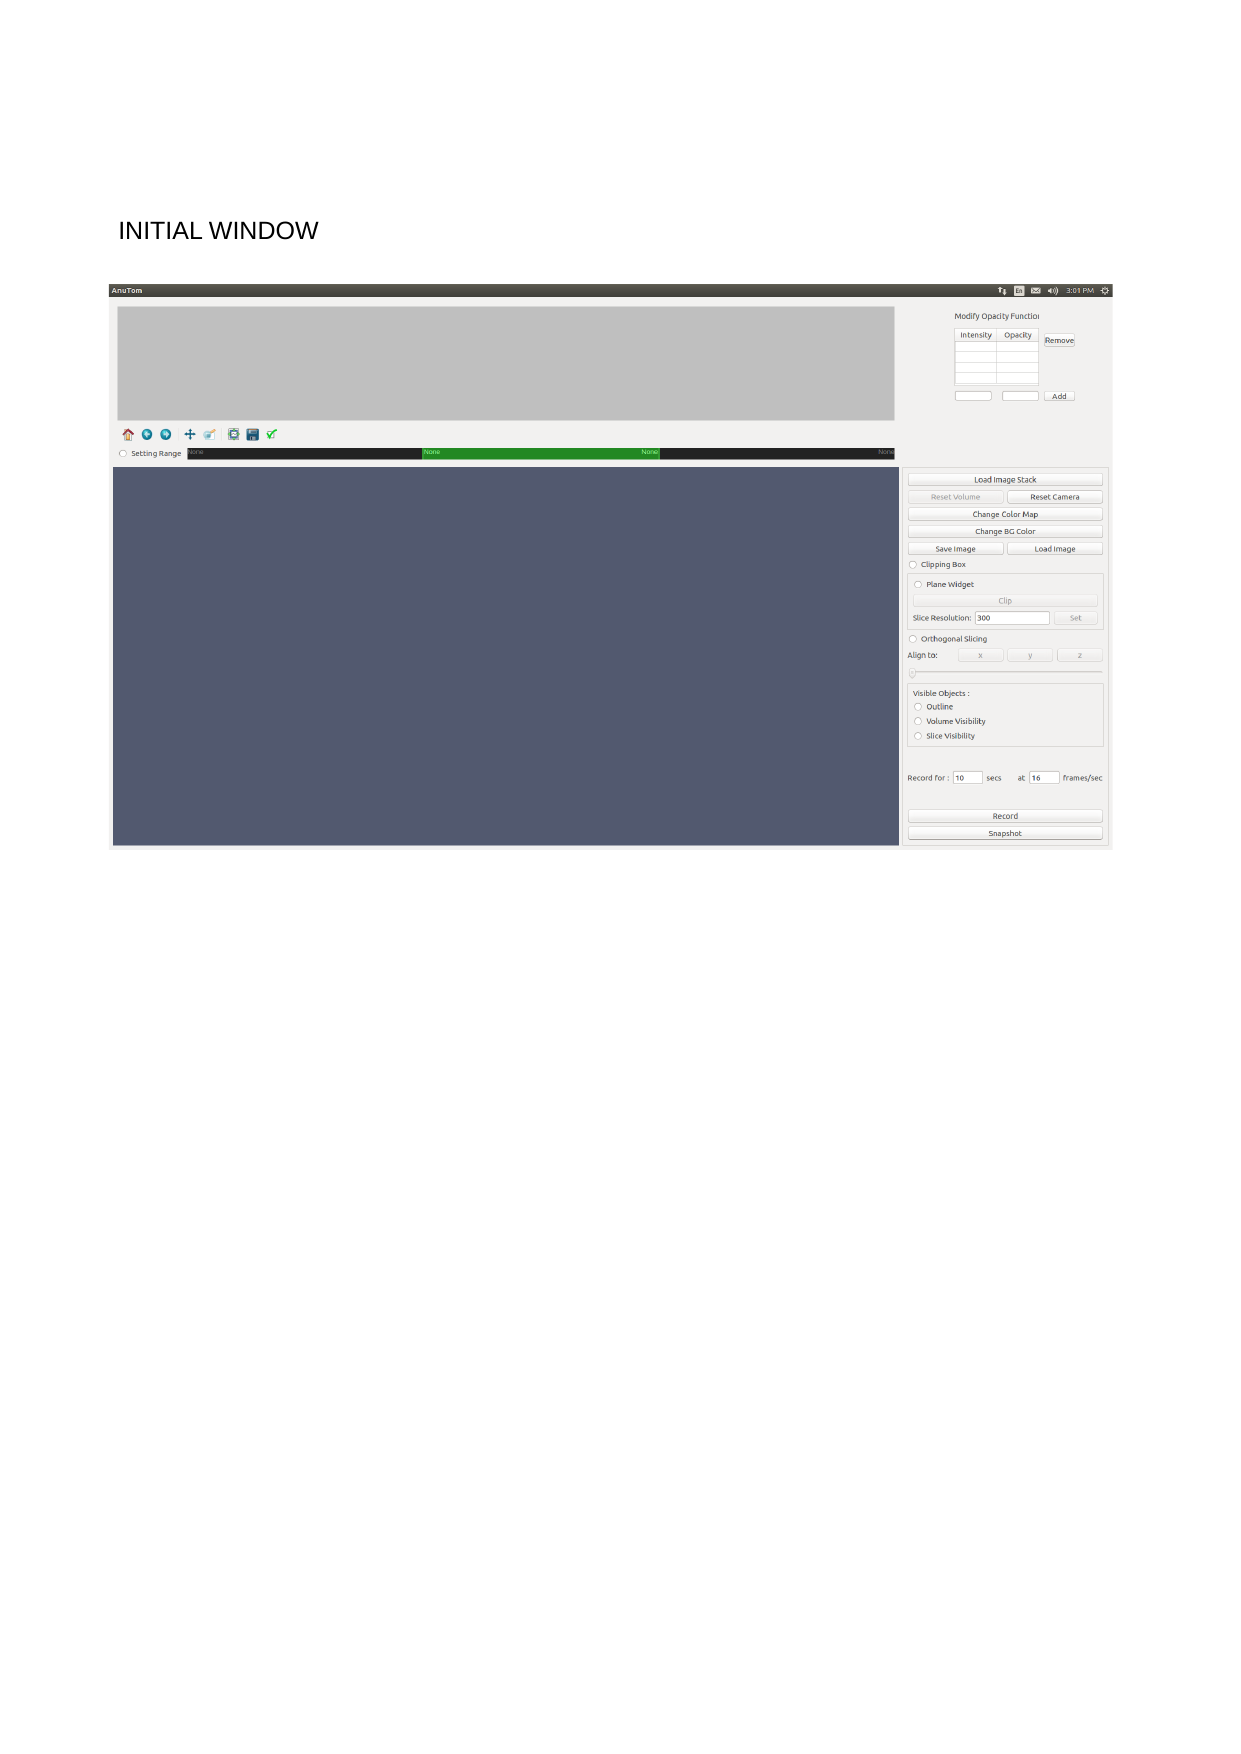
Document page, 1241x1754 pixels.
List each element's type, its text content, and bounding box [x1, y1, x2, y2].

picture [108, 284, 1113, 850]
text INITIAL WINDOW [118, 216, 1122, 245]
